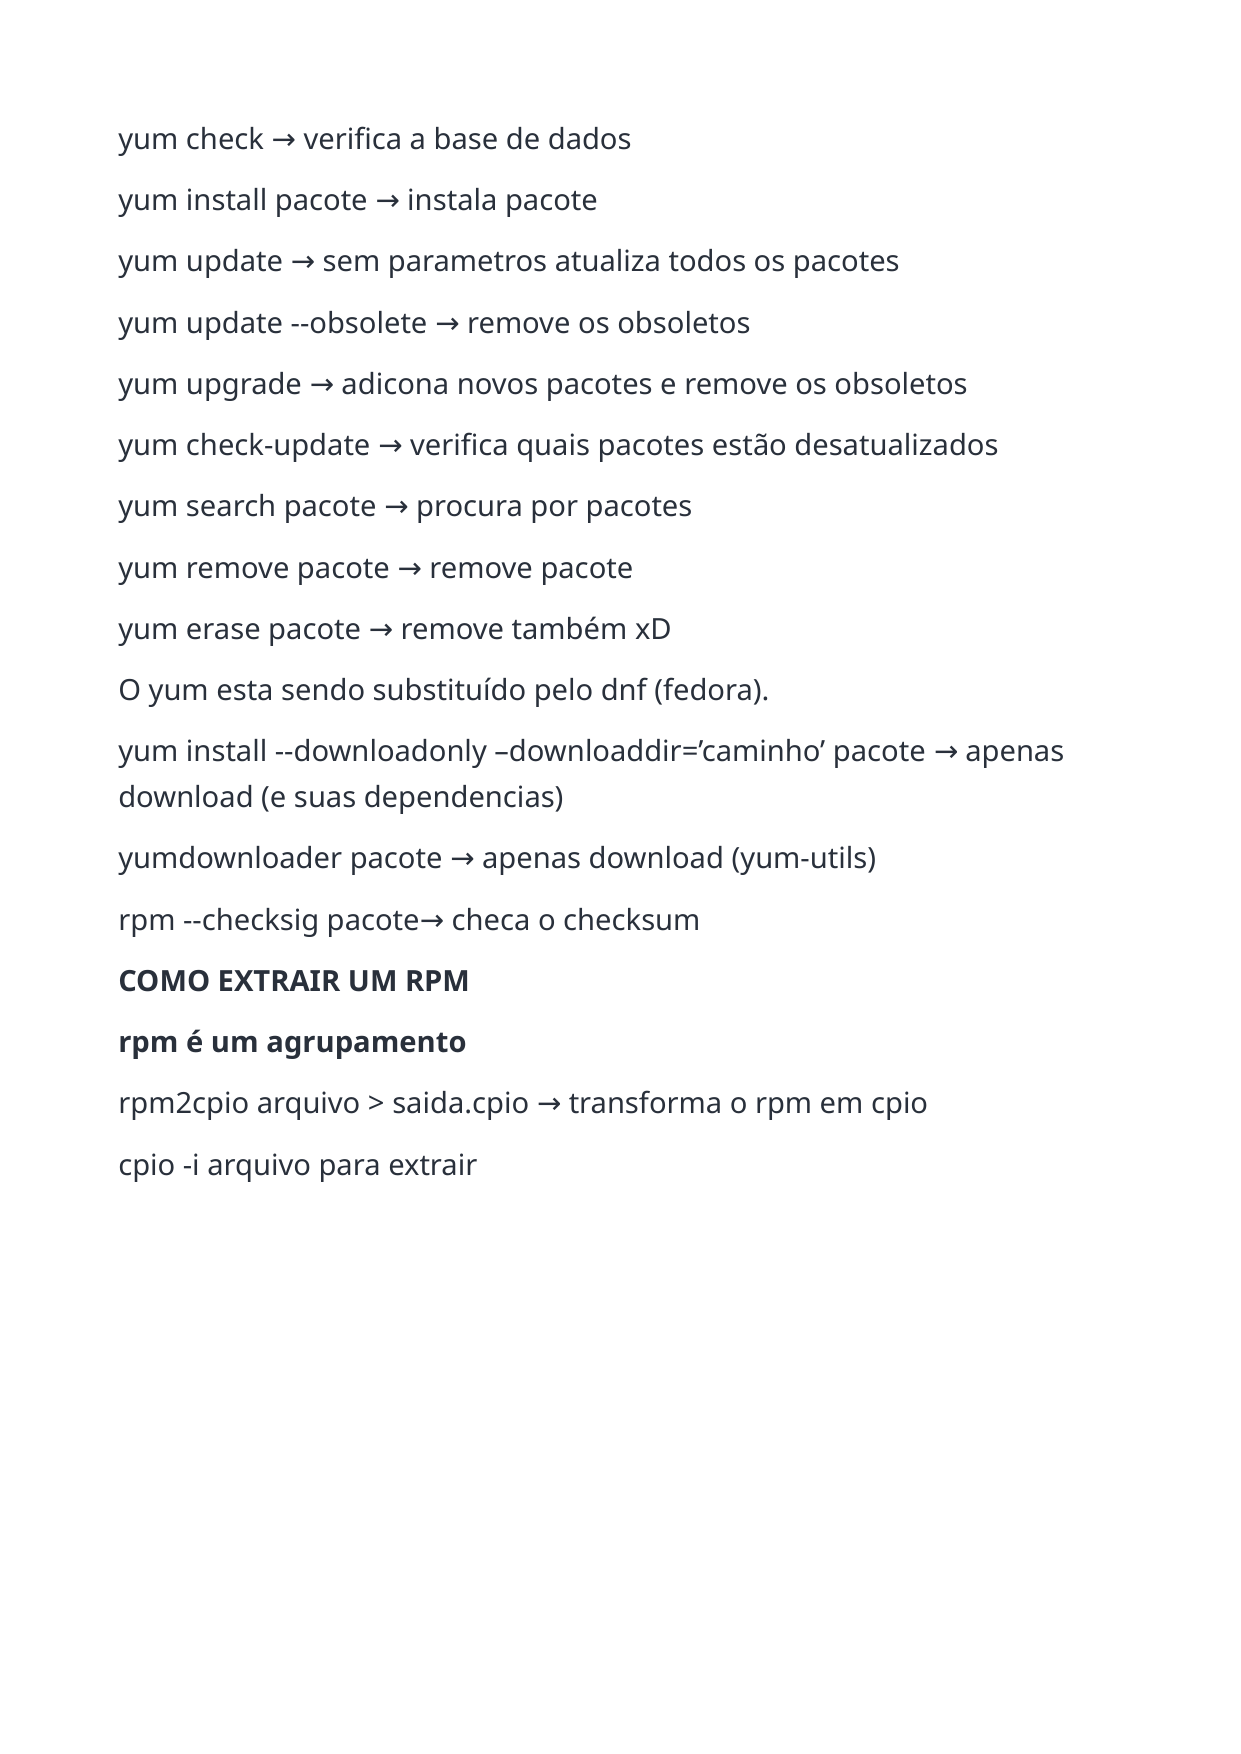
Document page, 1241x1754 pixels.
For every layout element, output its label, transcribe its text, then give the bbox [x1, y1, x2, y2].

text yum update → sem parametros atualiza todos os pacotes [118, 241, 1122, 280]
text rpm2cpio arquivo > saida.cpio → transforma o rpm em cpio [118, 1082, 1122, 1122]
text yum update --obsolete → remove os obsoletos [118, 302, 1122, 342]
text yumdownloader pacote → apenas download (yum-utils) [118, 837, 1122, 877]
text rpm é um agrupamento [118, 1021, 1122, 1061]
text yum upgrade → adicona novos pacotes e remove os obsoletos [118, 363, 1122, 403]
text yum install pacote → instala pacote [118, 179, 1122, 219]
text yum check-update → verifica quais pacotes estão desatualizados [118, 424, 1122, 464]
text yum install --downloadonly –downloaddir=’caminho’ pacote → apenas download (e suas dependencias) [118, 731, 1122, 816]
text rpm --checksig pacote→ checa o checksum [118, 899, 1122, 938]
text yum erase pacote → remove também xD [118, 608, 1122, 648]
text cpio -i arquivo para extrair [118, 1144, 1122, 1183]
text yum check → verifica a base de dados [118, 118, 1122, 158]
text yum search pacote → procura por pacotes [118, 486, 1122, 525]
text yum remove pacote → remove pacote [118, 547, 1122, 587]
text O yum esta sendo substituído pelo dnf (fedora). [118, 669, 1122, 709]
text COMO EXTRAIR UM RPM [118, 960, 1122, 1000]
